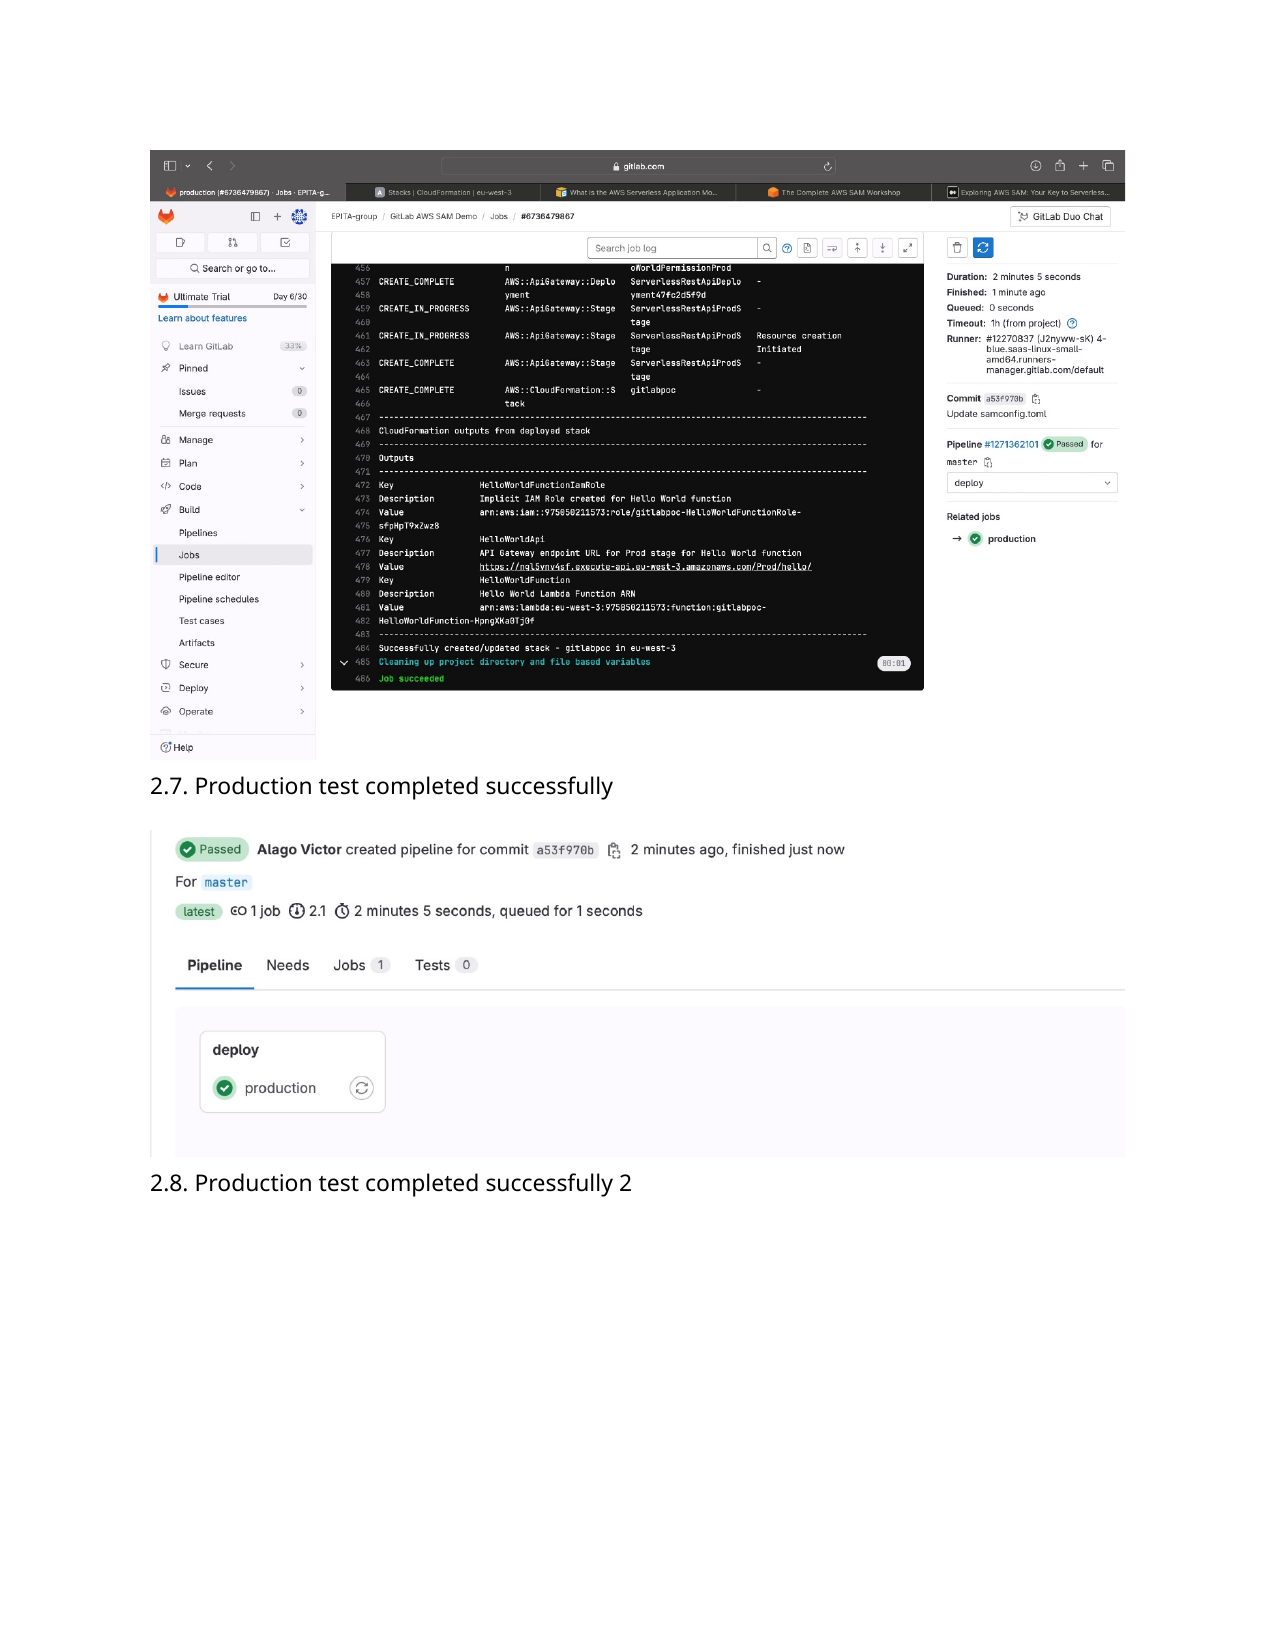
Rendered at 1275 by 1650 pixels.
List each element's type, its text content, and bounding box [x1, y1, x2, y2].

text 2.8. Production test completed successfully 2 [150, 1167, 1125, 1198]
text 2.7. Production test completed successfully [150, 770, 1125, 801]
